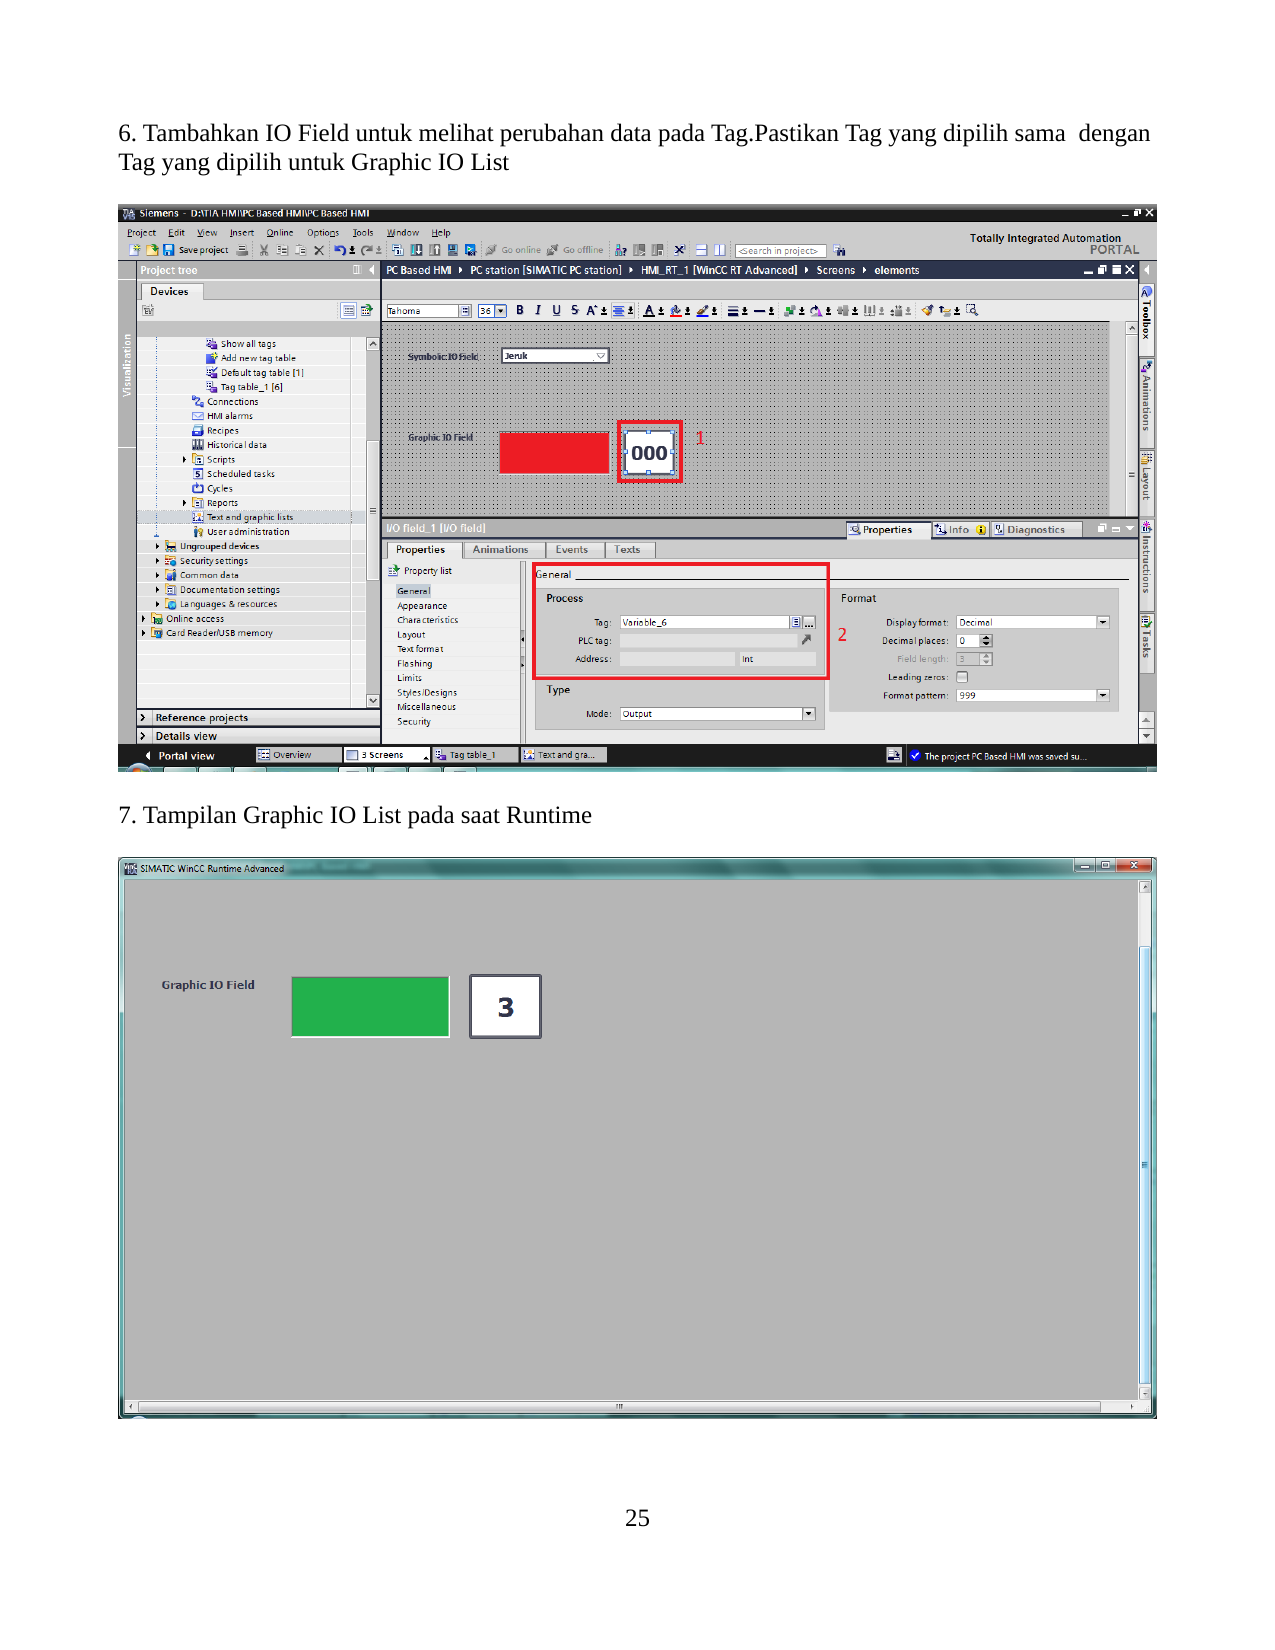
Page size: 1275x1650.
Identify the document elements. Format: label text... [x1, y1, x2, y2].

picture [118, 204, 1157, 772]
text 6. Tambahkan IO Field untuk melihat perubahan data pada Tag.Pastikan Tag yang dipilih sama dengan Tag yang dipilih untuk Graphic IO List [118, 118, 1157, 176]
text 7. Tampilan Graphic IO List pada saat Runtime [118, 800, 1157, 829]
picture [118, 857, 1157, 1419]
